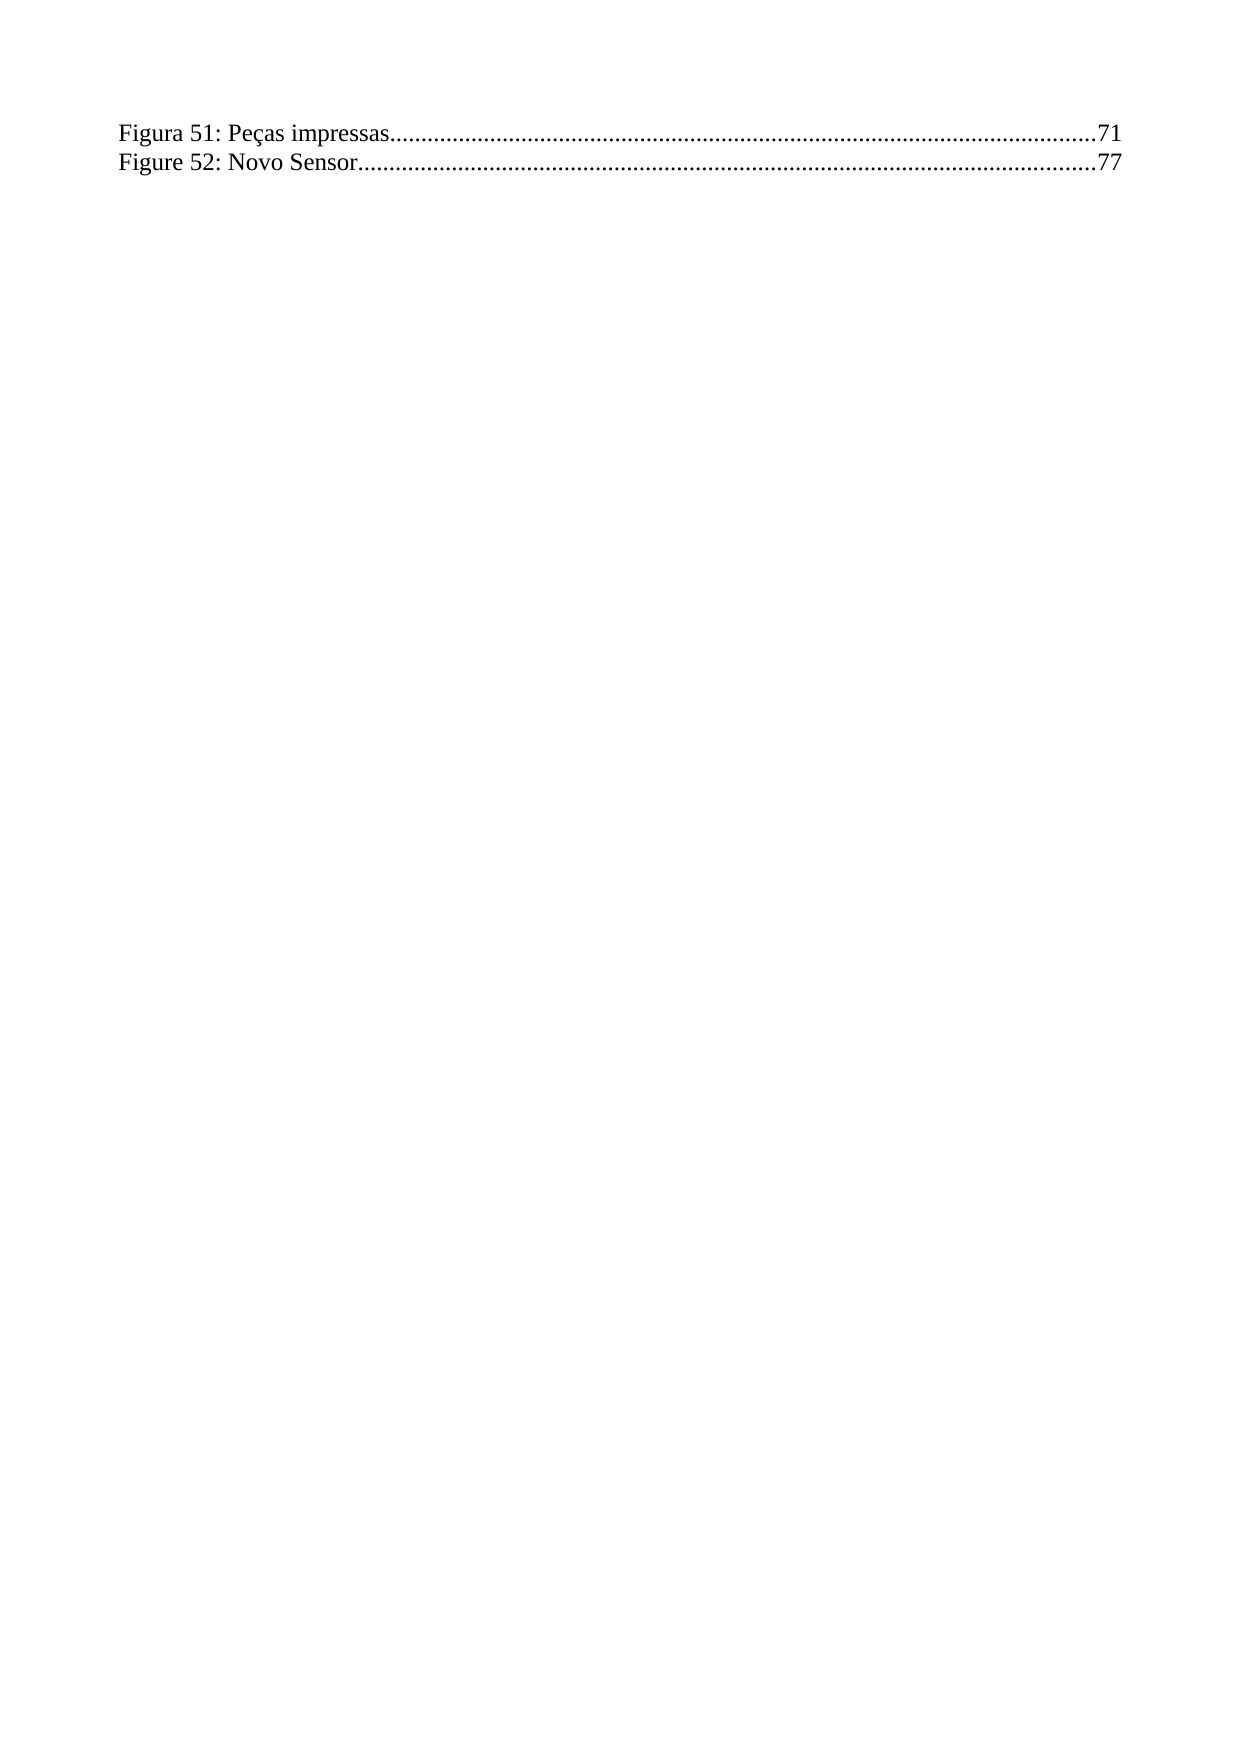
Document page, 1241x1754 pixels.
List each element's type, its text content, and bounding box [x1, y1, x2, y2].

text Figure 52: Novo Sensor 77 [118, 147, 1122, 176]
text Figura 51: Peças impressas 71 [118, 118, 1122, 147]
